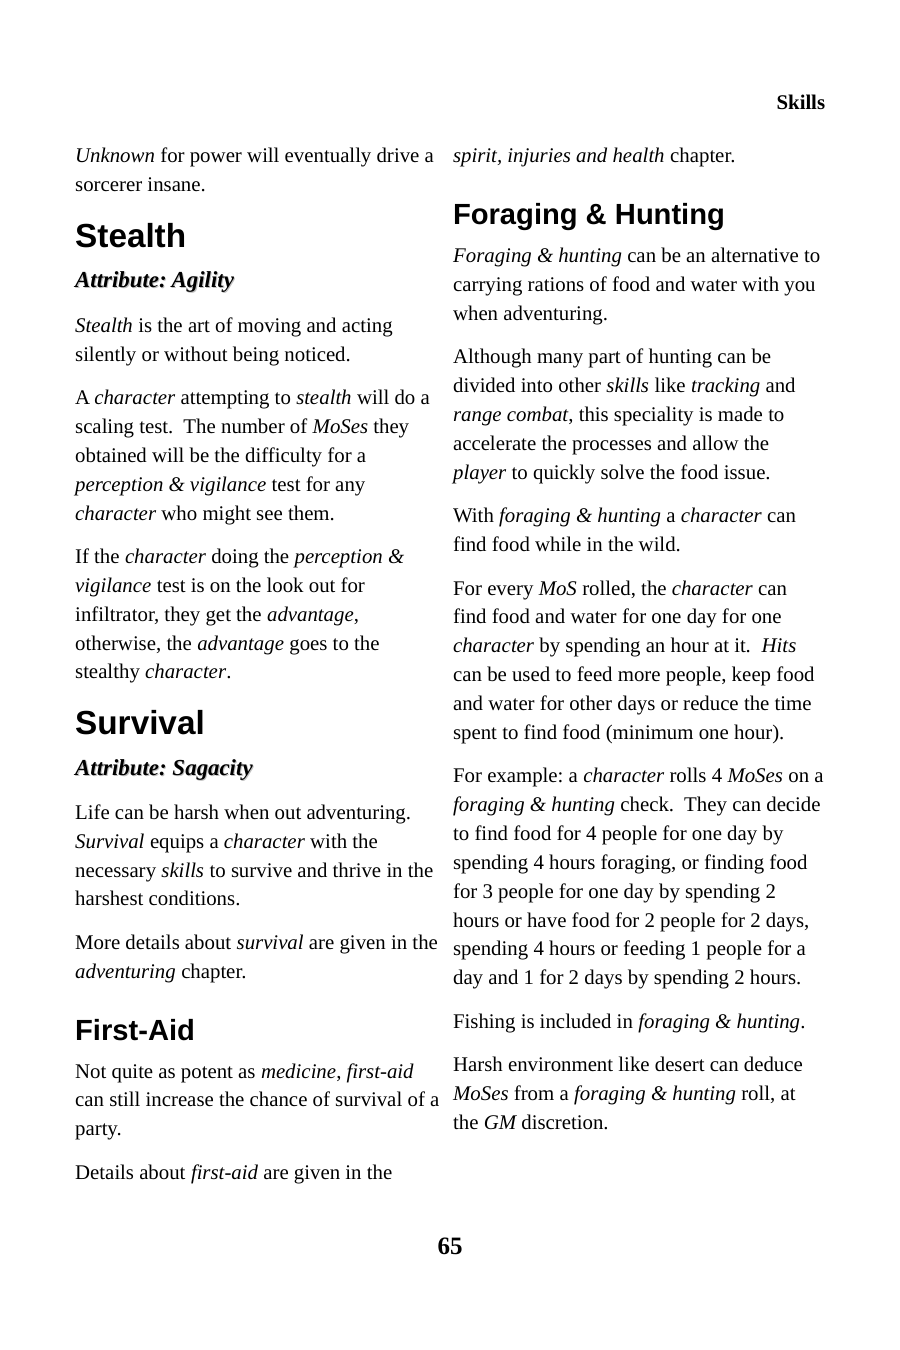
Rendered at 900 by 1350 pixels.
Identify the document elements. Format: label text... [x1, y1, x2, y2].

text Foraging & hunting can be an alternative to carrying rations of food and water with you when adventuring. [453, 243, 825, 325]
text For every MoS rolled, the character can find food and water for one day for one character by spending an hour at it. Hits can be used to feed more people, keep food and water for other days or reduce the time spent to find food (minimum one hour). [453, 576, 825, 744]
text Unknown for power will eventually drive a sorcerer insane. [75, 143, 447, 196]
text Stealth is the art of moving and acting silently or without being noticed. [75, 313, 447, 366]
text For example: a character rolls 4 MoSes on a foraging & hunting check. They can decide to find food for 4 people for one day by spending 4 hours foraging, or finding food for 3 people for one day by spending 2 hours or have food for 2 people for 2 days, spending 4 hours or feeding 1 people for a day and 1 for 2 days by spending 2 hours. [453, 763, 825, 989]
text Attribute: Agility [75, 267, 447, 293]
subtitle Survival [75, 703, 447, 741]
text Although many part of hunting can be divided into other skills like tracking and range combat, this speciality is made to accelerate the processes and allow the player to quickly solve the food issue. [453, 344, 825, 484]
subtitle First-Aid [75, 1012, 447, 1046]
text A character attempting to stealth will do a scaling test. The number of MoSes they obtained will be the difficulty for a perception & vigilance test for any character who might see them. [75, 385, 447, 524]
text If the character doing the perception & vigilance test is on the look out for infiltrator, they get the advantage, otherwise, the advantage goes to the stealthy character. [75, 544, 447, 683]
text Details about first-aid are given in the [75, 1160, 447, 1184]
text Not quite as potent as medicine, first-aid can still increase the chance of survival of a party. [75, 1058, 447, 1140]
text Fishing is included in foraging & hunting. [453, 1009, 825, 1033]
text Harsh environment like desert can deduce MoSes from a foraging & hunting roll, at the GM discretion. [453, 1052, 825, 1134]
text spirit, injuries and health chapter. [453, 143, 825, 167]
subtitle Foraging & Hunting [453, 197, 825, 231]
text More details about survival are given in the adventuring chapter. [75, 930, 447, 983]
text With foraging & hunting a character can find food while in the wild. [453, 503, 825, 556]
text Life can be harsh when out adventuring. Survival equips a character with the necessary skills to survive and thrive in the harshest conditions. [75, 800, 447, 910]
text Attribute: Sagacity [75, 754, 447, 780]
subtitle Stealth [75, 216, 447, 254]
